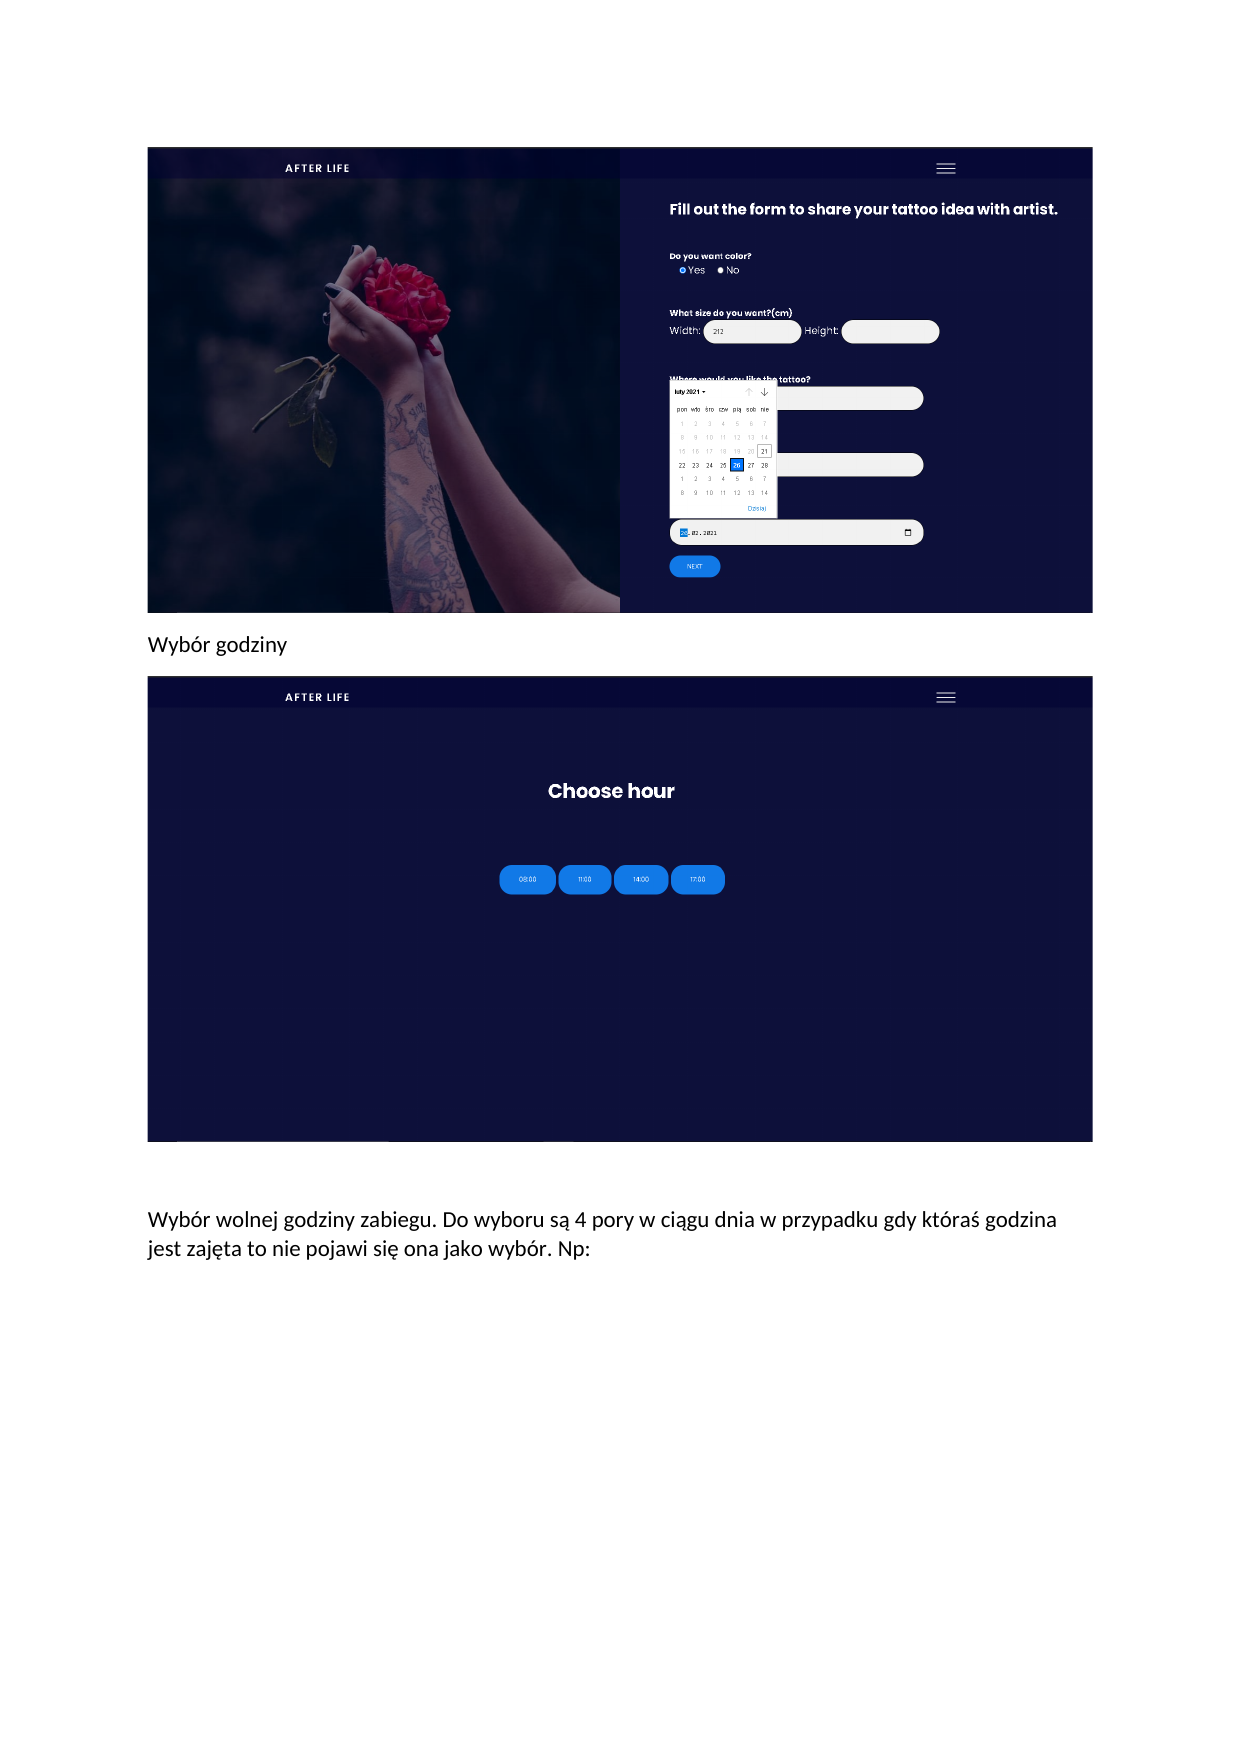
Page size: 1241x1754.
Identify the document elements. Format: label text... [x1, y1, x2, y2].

text Wybór godziny [148, 630, 1093, 658]
text Wybór wolnej godziny zabiegu. Do wyboru są 4 pory w ciągu dnia w przypadku gdy któraś godzina jest zajęta to nie pojawi się ona jako wybór. Np: [148, 1205, 1093, 1262]
